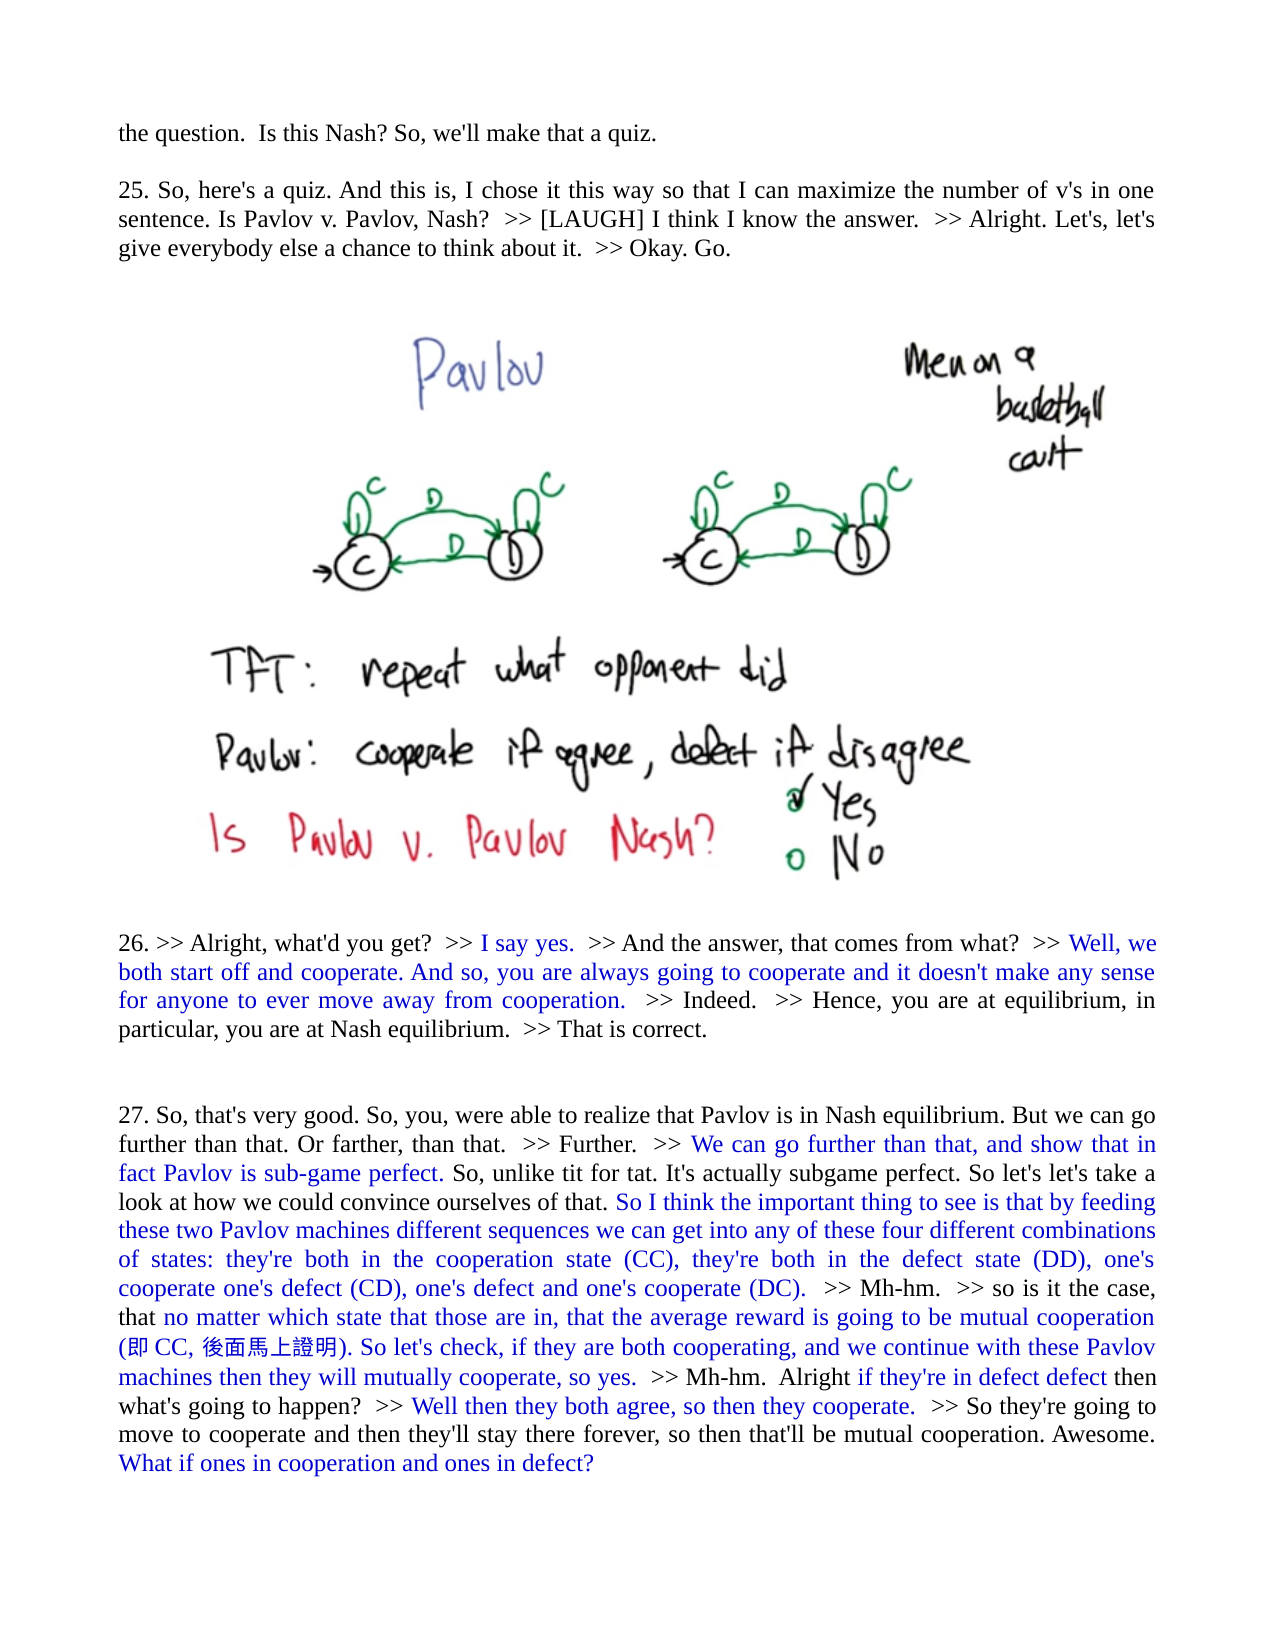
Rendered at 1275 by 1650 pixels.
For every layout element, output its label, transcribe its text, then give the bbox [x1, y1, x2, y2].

text 27. So, that's very good. So, you, were able to realize that Pavlov is in Nash equilibrium. But we can go further than that. Or farther, than that. >> Further. >> We can go further than that, and show that in fact Pavlov is sub-game perfect. So, unlike tit for tat. It's actually subgame perfect. So let's let's take a look at how we could convince ourselves of that. So I think the important thing to see is that by feeding these two Pavlov machines different sequences we can get into any of these four different combinations of states: they're both in the cooperation state (CC), they're both in the defect state (DD), one's cooperate one's defect (CD), one's defect and one's cooperate (DC). >> Mh-hm. >> so is it the case, that no matter which state that those are in, that the average reward is going to be mutual cooperation (即CC, 後面馬上證明). So let's check, if they are both cooperating, and we continue with these Pavlov machines then they will mutually cooperate, so yes. >> Mh-hm. Alright if they're in defect defect then what's going to happen? >> Well then they both agree, so then they cooperate. >> So they're going to move to cooperate and then they'll stay there forever, so then that'll be mutual cooperation. Awesome. What if ones in cooperation and ones in defect? [118, 1100, 1157, 1477]
text 26. >> Alright, what'd you get? >> I say yes. >> And the answer, that comes from what? >> Well, we both start off and cooperate. And so, you are always going to cooperate and it doesn't make any sense for anyone to ever move away from cooperation. >> Indeed. >> Hence, you are at equilibrium, in particular, you are at Nash equilibrium. >> That is correct. [118, 928, 1157, 1043]
text 25. So, here's a quiz. And this is, I chose it this way so that I can maximize the number of v's in one sentence. Is Pavlov v. Pavlov, Nash? >> [LAUGH] I think I know the answer. >> Alright. Let's, let's give everybody else a chance to think about it. >> Okay. Go. [118, 176, 1157, 262]
text the question. Is this Nash? So, we'll make that a quiz. [118, 118, 1157, 147]
picture [118, 319, 1157, 900]
